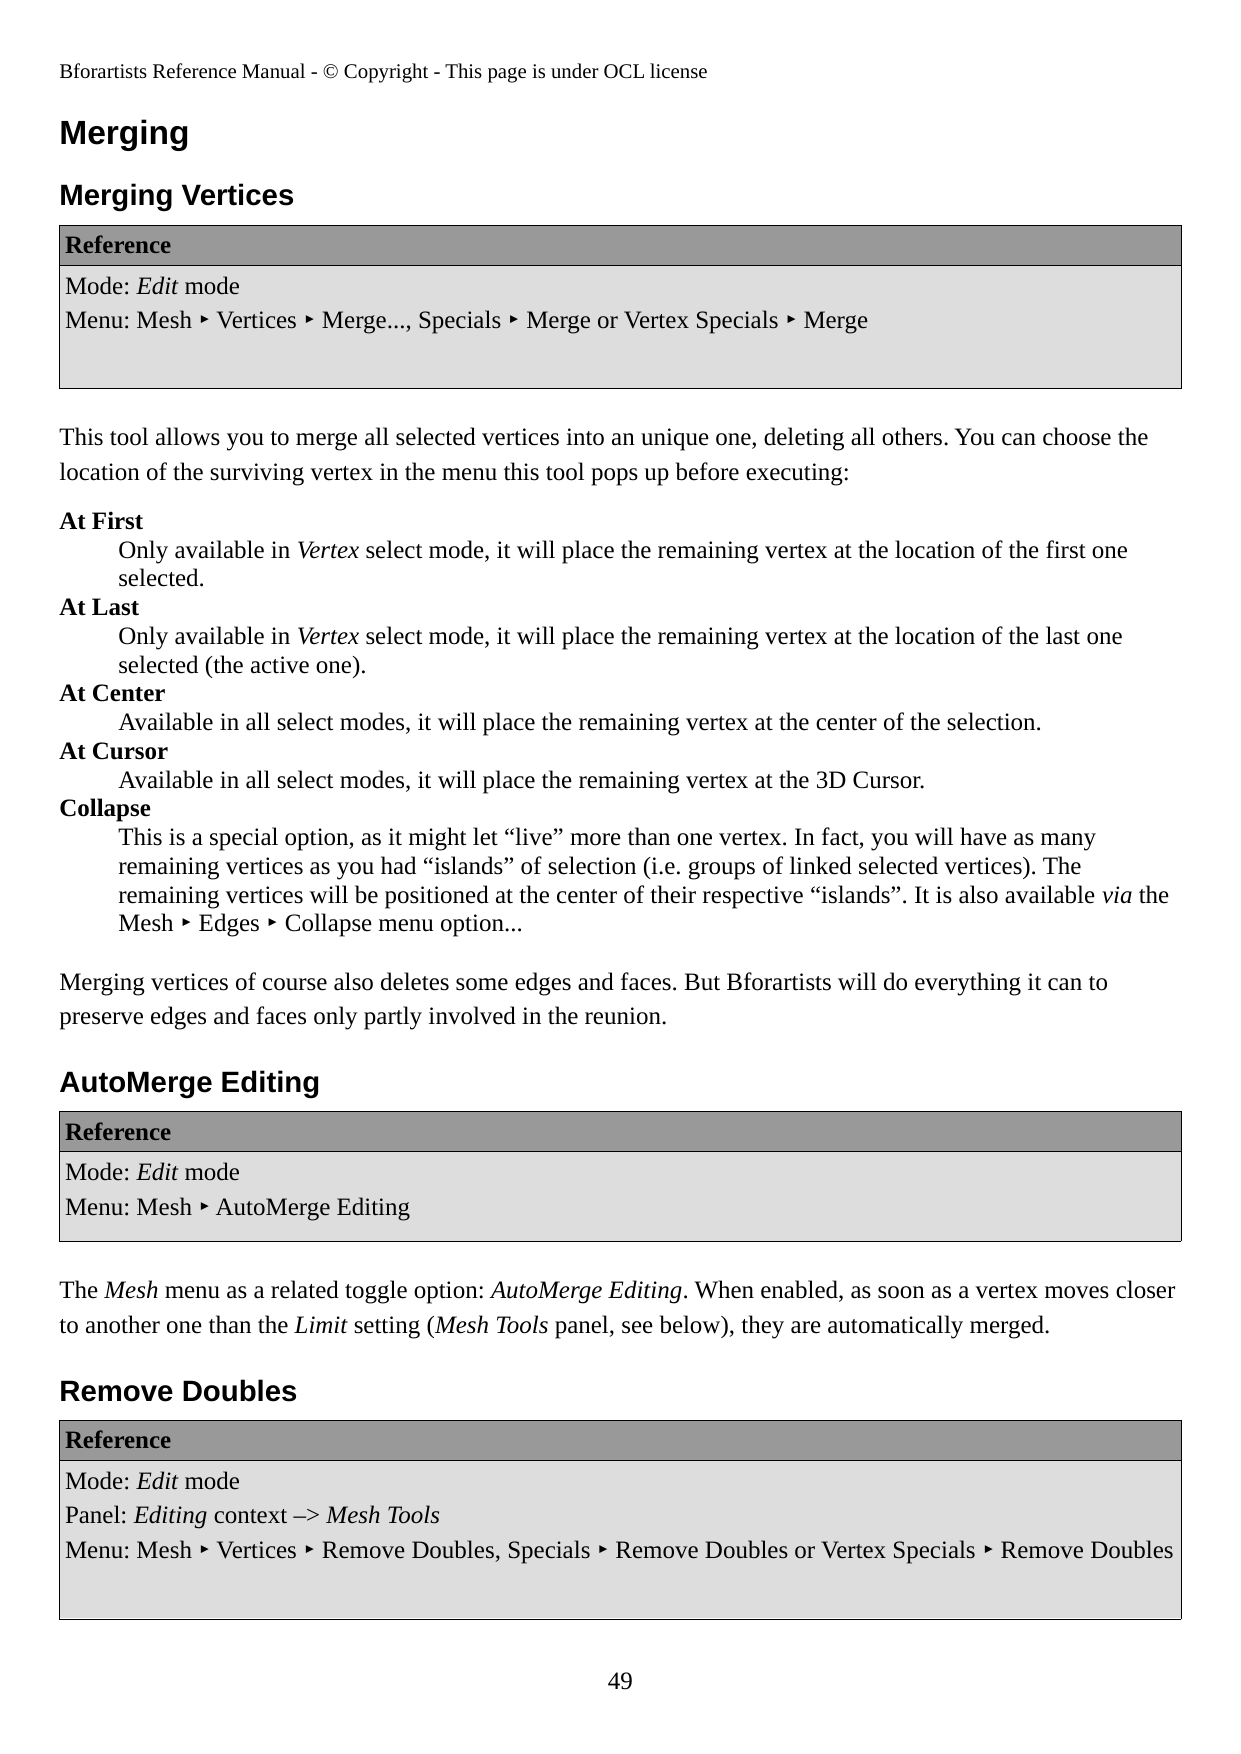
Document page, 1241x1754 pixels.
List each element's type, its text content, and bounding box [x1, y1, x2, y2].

list Available in all select modes, it will place the remaining vertex at the 3D Cursor. [118, 765, 1181, 793]
subtitle Merging Vertices [59, 178, 1181, 212]
subtitle AutoMerge Editing [59, 1065, 1181, 1099]
list This is a special option, as it might let “live” more than one vertex. In fact, you will have as many remaining vertices as you had “islands” of selection (i.e. groups of linked selected vertices). The remaining vertices will be positioned at the center of their respective “islands”. It is also available via the Mesh ‣ Edges ‣ Collapse menu option... [118, 822, 1181, 937]
text The Mesh menu as a related toggle option: AutoMerge Editing. When enabled, as soon as a vertex moves closer to another one than the Limit setting (Mesh Tools panel, see below), they are automatically merged. [59, 1275, 1181, 1339]
table_header Reference [60, 1421, 1181, 1460]
list Only available in Vertex select mode, it will place the remaining vertex at the location of the first one selected. [118, 535, 1181, 592]
subtitle At Last [59, 592, 1181, 621]
subtitle Merging [59, 113, 1181, 151]
table_cell Mode: Edit mode Panel: Editing context –> Mesh Tools Menu: Mesh ‣ Vertices ‣ Remove Doubles, Specials ‣ Remove Doubles or Vertex Specials ‣ Remove Doubles [60, 1461, 1181, 1618]
table_header Reference [60, 1112, 1181, 1151]
subtitle Collapse [59, 793, 1181, 822]
text This tool allows you to merge all selected vertices into an unique one, deleting all others. You can choose the location of the surviving vertex in the menu this tool pops up before executing: [59, 422, 1181, 486]
subtitle At Center [59, 678, 1181, 707]
table_cell Mode: Edit mode Menu: Mesh ‣ AutoMerge Editing [60, 1152, 1181, 1241]
list Available in all select modes, it will place the remaining vertex at the center of the selection. [118, 707, 1181, 736]
subtitle At Cursor [59, 736, 1181, 765]
subtitle Remove Doubles [59, 1373, 1181, 1407]
table_cell Mode: Edit mode Menu: Mesh ‣ Vertices ‣ Merge..., Specials ‣ Merge or Vertex Specials ‣ Merge [60, 266, 1181, 388]
subtitle At First [59, 506, 1181, 535]
table_header Reference [60, 226, 1181, 265]
text Merging vertices of course also deletes some edges and faces. But Bforartists will do everything it can to preserve edges and faces only partly involved in the reunion. [59, 967, 1181, 1030]
list Only available in Vertex select mode, it will place the remaining vertex at the location of the last one selected (the active one). [118, 621, 1181, 678]
